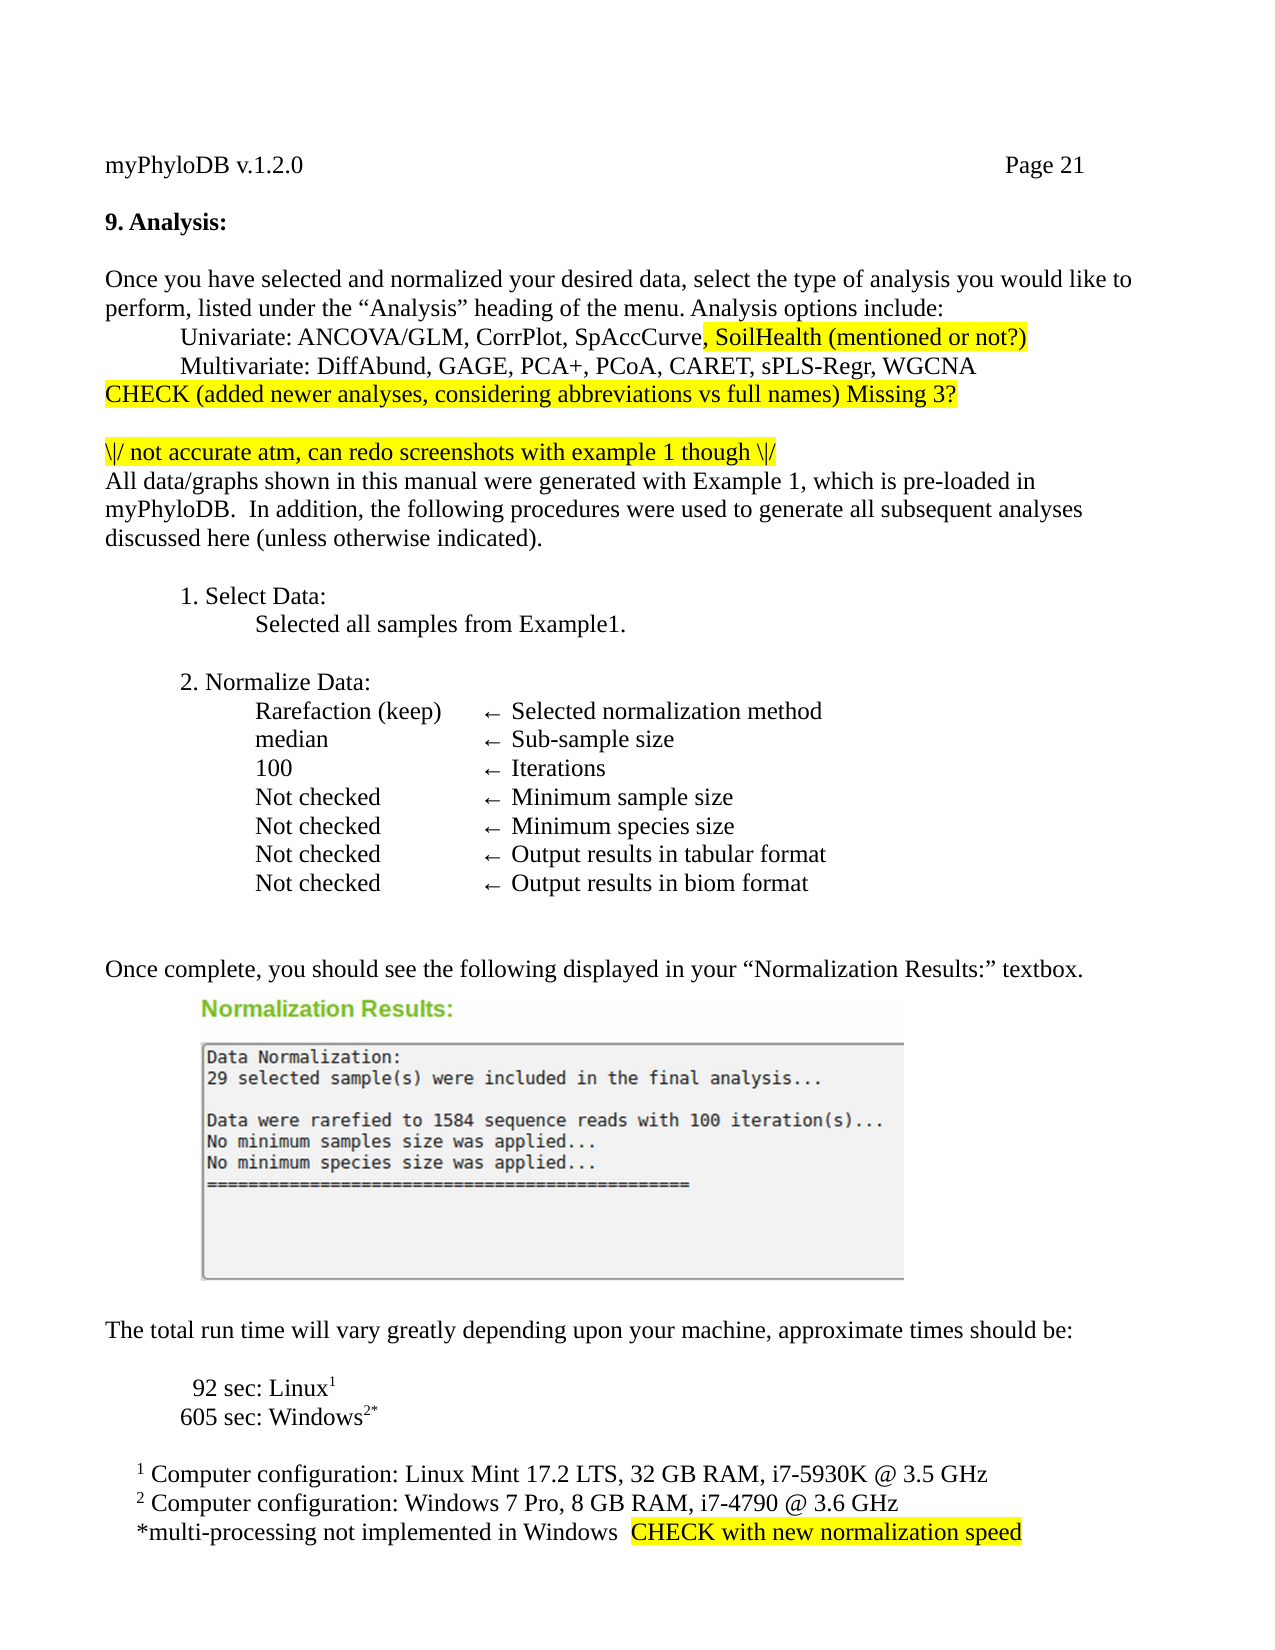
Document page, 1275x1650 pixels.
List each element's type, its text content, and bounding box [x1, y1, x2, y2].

text 1. Select Data: [105, 581, 1170, 609]
text The total run time will vary greatly depending upon your machine, approximate times should be: [105, 1315, 1170, 1344]
text Rarefaction (keep) ← Selected normalization method [105, 696, 1170, 724]
text *multi-processing not implemented in Windows CHECK with new normalization speed [105, 1517, 1170, 1545]
text \|/ not accurate atm, can redo screenshots with example 1 though \|/ [105, 437, 1170, 466]
text 2. Normalize Data: [105, 667, 1170, 696]
text Not checked ← Minimum species size [105, 811, 1170, 839]
text Selected all samples from Example1. [105, 609, 1170, 638]
text 605 sec: Windows2* [105, 1402, 1170, 1430]
text 9. Analysis: [105, 207, 1170, 236]
text Once complete, you should see the following displayed in your “Normalization Results:” textbox. [105, 954, 1170, 983]
text CHECK (added newer analyses, considering abbreviations vs full names) Missing 3? [105, 379, 1170, 408]
text 2 Computer configuration: Windows 7 Pro, 8 GB RAM, i7-4790 @ 3.6 GHz [105, 1488, 1170, 1517]
text median ← Sub-sample size [105, 724, 1170, 753]
text Not checked ← Minimum sample size [105, 782, 1170, 811]
text Univariate: ANCOVA/GLM, CorrPlot, SpAccCurve, SoilHealth (mentioned or not?) [105, 322, 1170, 351]
text 1 Computer configuration: Linux Mint 17.2 LTS, 32 GB RAM, i7-5930K @ 3.5 GHz [105, 1459, 1170, 1488]
text Not checked ← Output results in biom format [105, 868, 1170, 897]
text Multivariate: DiffAbund, GAGE, PCA+, PCoA, CARET, sPLS-Regr, WGCNA [105, 351, 1170, 379]
text Once you have selected and normalized your desired data, select the type of analysis you would like to perform, listed under the “Analysis” heading of the menu. Analysis options include: [105, 264, 1170, 322]
text All data/graphs shown in this manual were generated with Example 1, which is pre-loaded in myPhyloDB. In addition, the following procedures were used to generate all subsequent analyses discussed here (unless otherwise indicated). [105, 466, 1170, 552]
text 92 sec: Linux1 [105, 1373, 1170, 1402]
picture [200, 999, 904, 1287]
text 100 ← Iterations [105, 753, 1170, 782]
text Not checked ← Output results in tabular format [105, 839, 1170, 868]
